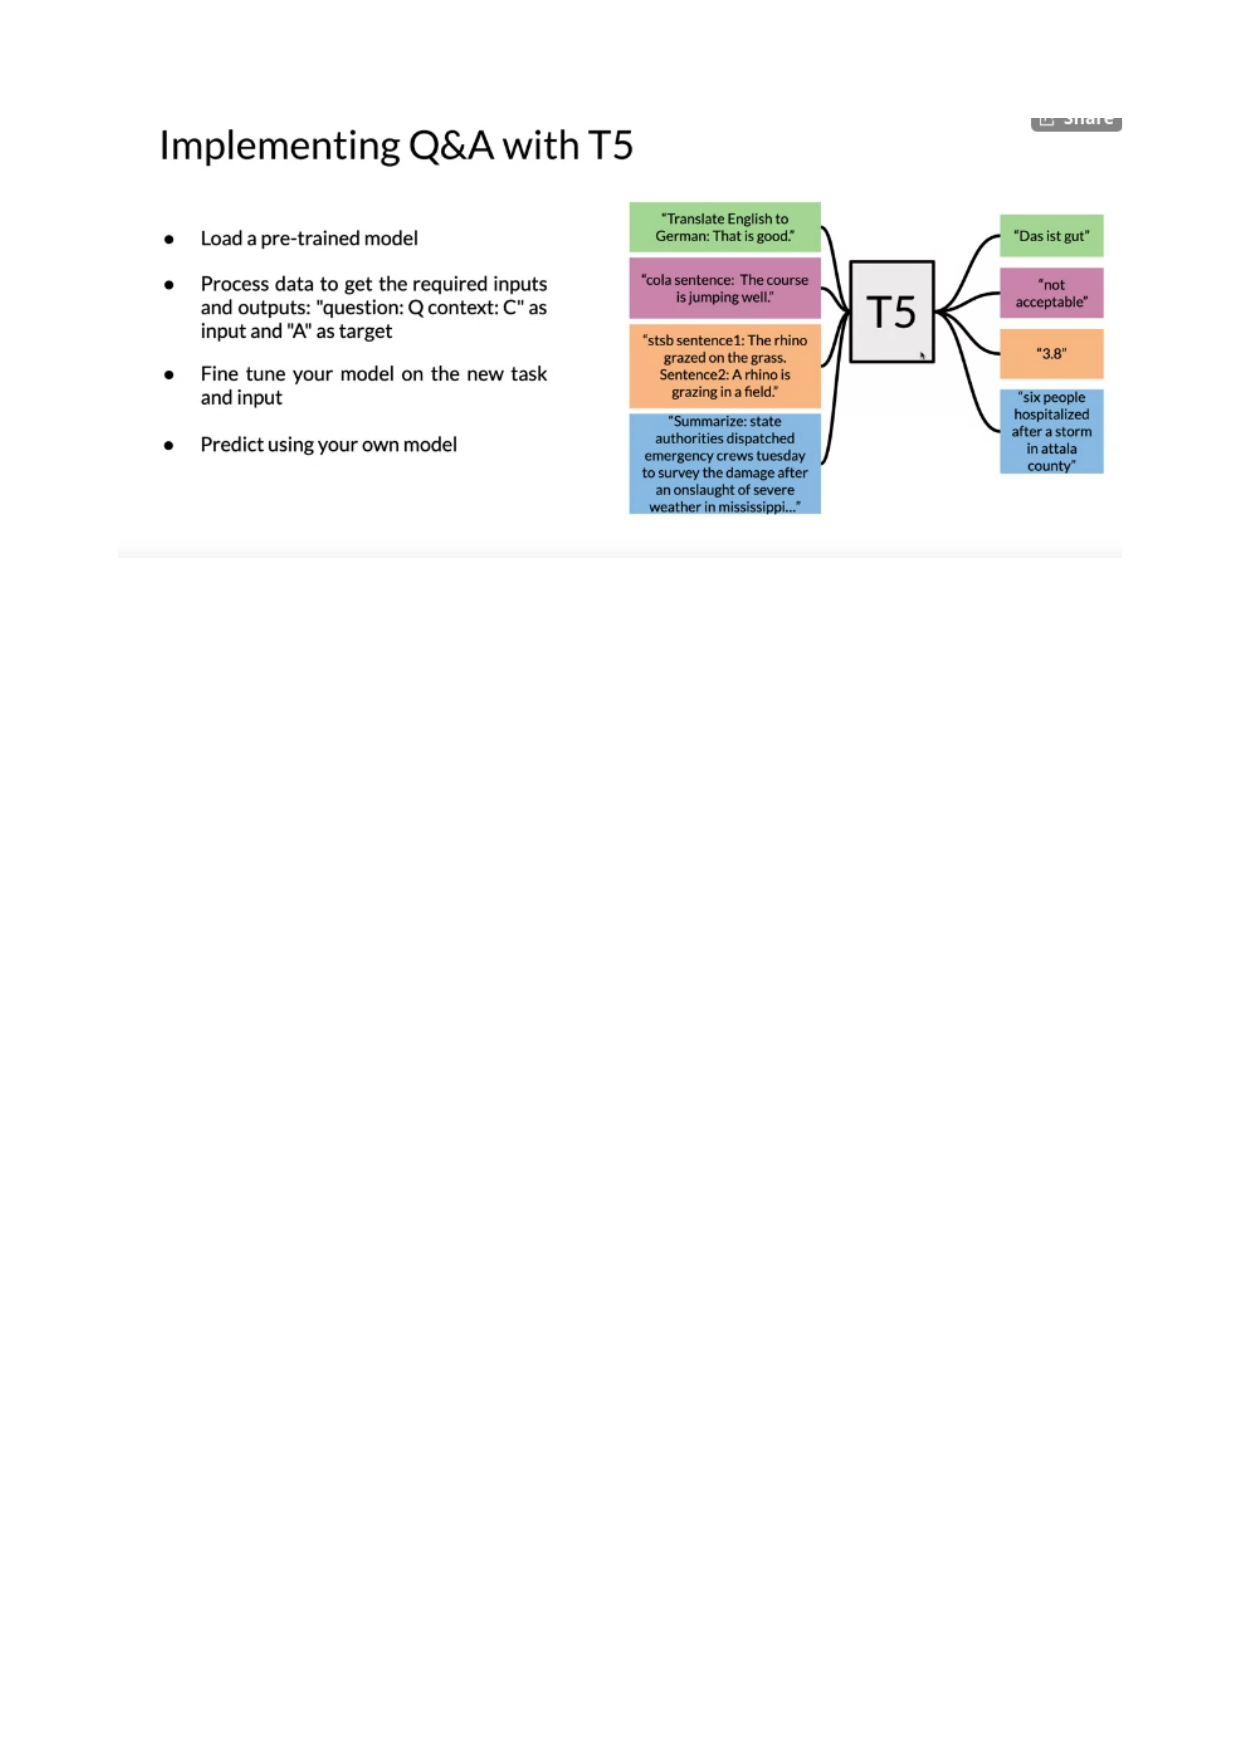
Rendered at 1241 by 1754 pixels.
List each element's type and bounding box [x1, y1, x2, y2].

picture [118, 118, 1123, 558]
